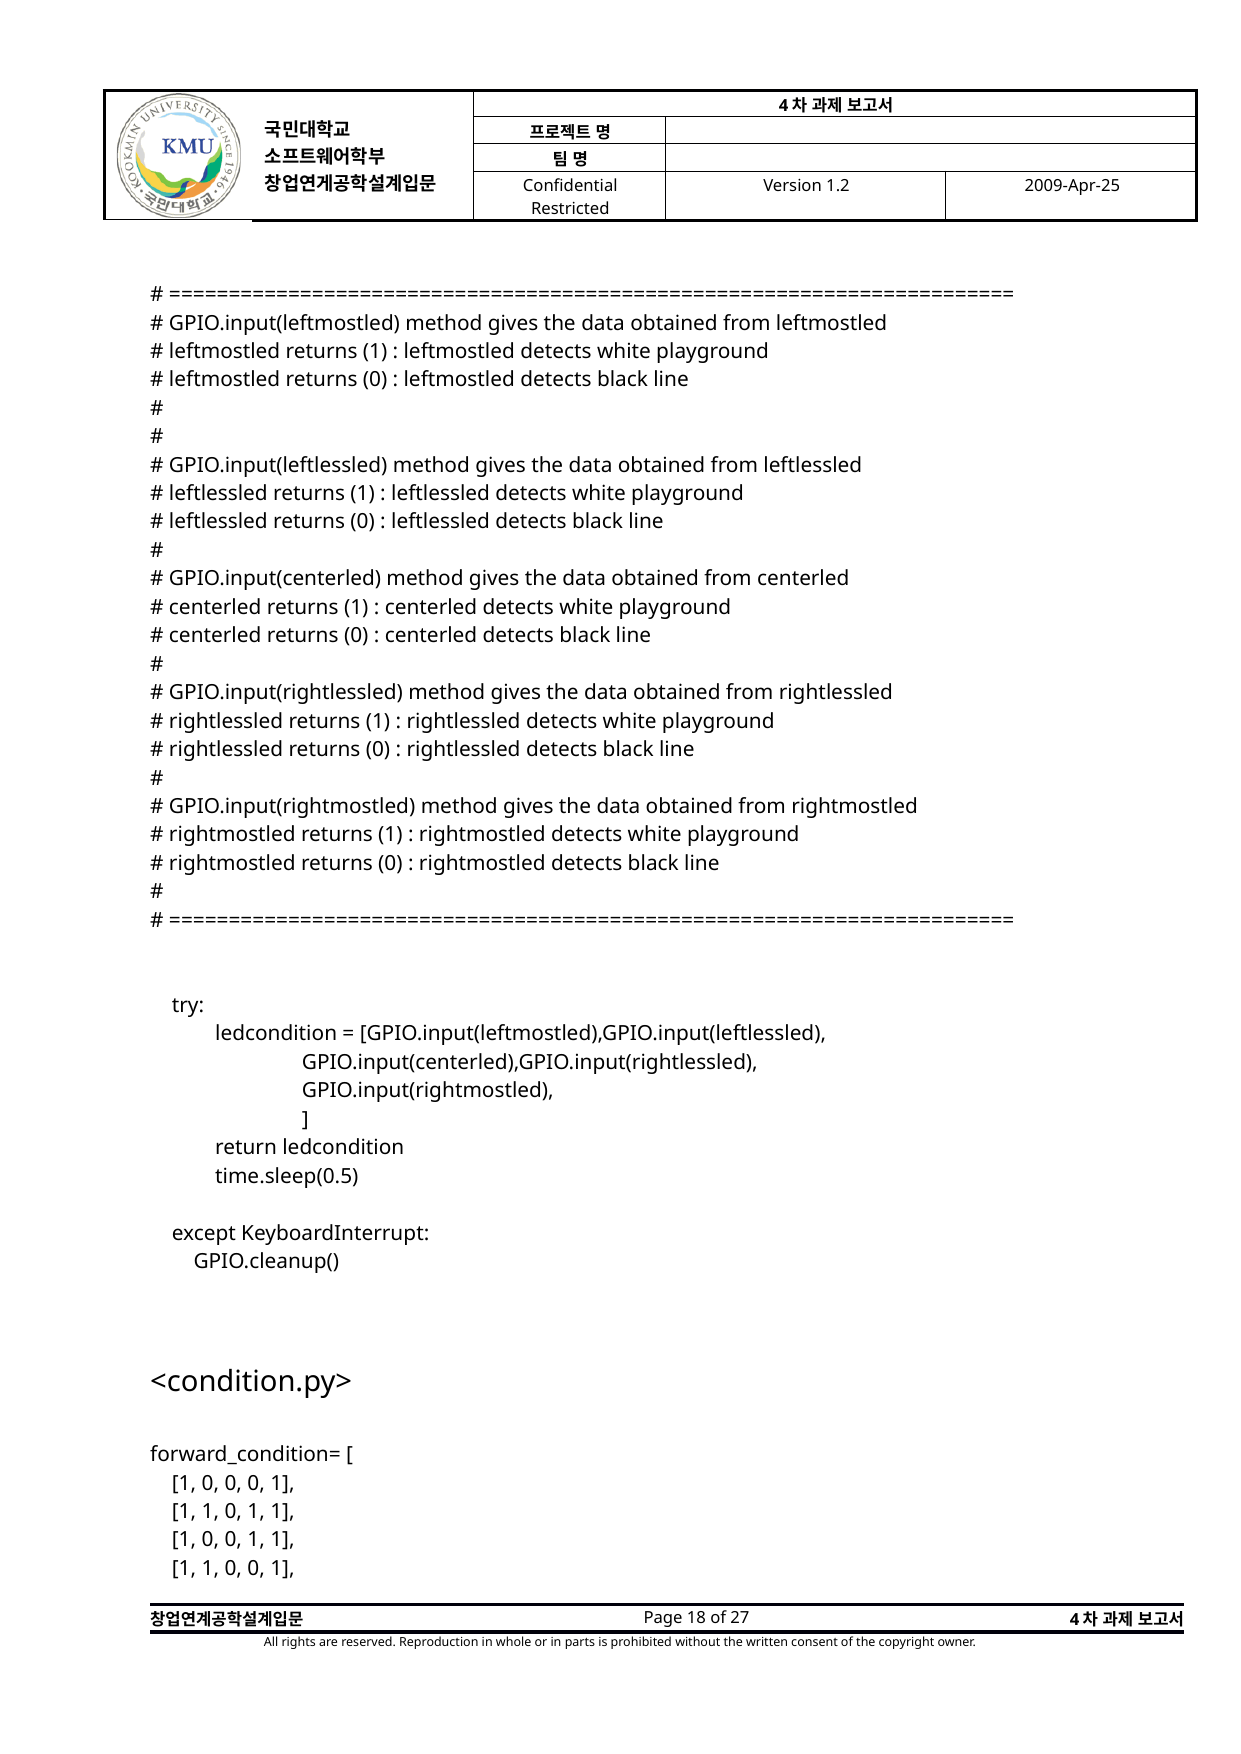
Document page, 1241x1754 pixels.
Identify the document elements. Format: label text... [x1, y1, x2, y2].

text # leftlessled returns (0) : leftlessled detects black line [150, 507, 1090, 535]
text <condition.py> [150, 1360, 1090, 1399]
text ledcondition = [GPIO.input(leftmostled),GPIO.input(leftlessled), [150, 1018, 1090, 1047]
text # rightmostled returns (1) : rightmostled detects white playground [150, 819, 1090, 848]
text # GPIO.input(leftlessled) method gives the data obtained from leftlessled [150, 450, 1090, 478]
text forward_condition= [ [150, 1439, 1090, 1468]
text # centerled returns (1) : centerled detects white playground [150, 592, 1090, 620]
text # GPIO.input(rightlessled) method gives the data obtained from rightlessled [150, 677, 1090, 706]
text # [150, 393, 1090, 421]
text # leftlessled returns (1) : leftlessled detects white playground [150, 478, 1090, 507]
text # GPIO.input(centerled) method gives the data obtained from centerled [150, 563, 1090, 592]
text # ======================================================================= [150, 279, 1090, 308]
text # rightmostled returns (0) : rightmostled detects black line [150, 848, 1090, 876]
text time.sleep(0.5) [150, 1161, 1090, 1189]
text [1, 1, 0, 0, 1], [150, 1553, 1090, 1581]
text # GPIO.input(leftmostled) method gives the data obtained from leftmostled [150, 308, 1090, 336]
text # ======================================================================= [150, 905, 1090, 933]
text # leftmostled returns (1) : leftmostled detects white playground [150, 336, 1090, 364]
text GPIO.input(rightmostled), [150, 1075, 1090, 1104]
text # [150, 421, 1090, 450]
text # [150, 535, 1090, 563]
text # [150, 649, 1090, 677]
text return ledcondition [150, 1132, 1090, 1161]
text [1, 0, 0, 1, 1], [150, 1524, 1090, 1553]
text try: [150, 990, 1090, 1018]
text # rightlessled returns (1) : rightlessled detects white playground [150, 706, 1090, 734]
text # rightlessled returns (0) : rightlessled detects black line [150, 734, 1090, 763]
text ] [150, 1104, 1090, 1132]
text # [150, 876, 1090, 905]
text # leftmostled returns (0) : leftmostled detects black line [150, 364, 1090, 393]
text # [150, 763, 1090, 791]
text # GPIO.input(rightmostled) method gives the data obtained from rightmostled [150, 791, 1090, 819]
text GPIO.cleanup() [150, 1246, 1090, 1274]
text [1, 1, 0, 1, 1], [150, 1496, 1090, 1524]
text GPIO.input(centerled),GPIO.input(rightlessled), [150, 1047, 1090, 1075]
text [1, 0, 0, 0, 1], [150, 1468, 1090, 1496]
text # centerled returns (0) : centerled detects black line [150, 620, 1090, 649]
text except KeyboardInterrupt: [150, 1218, 1090, 1246]
